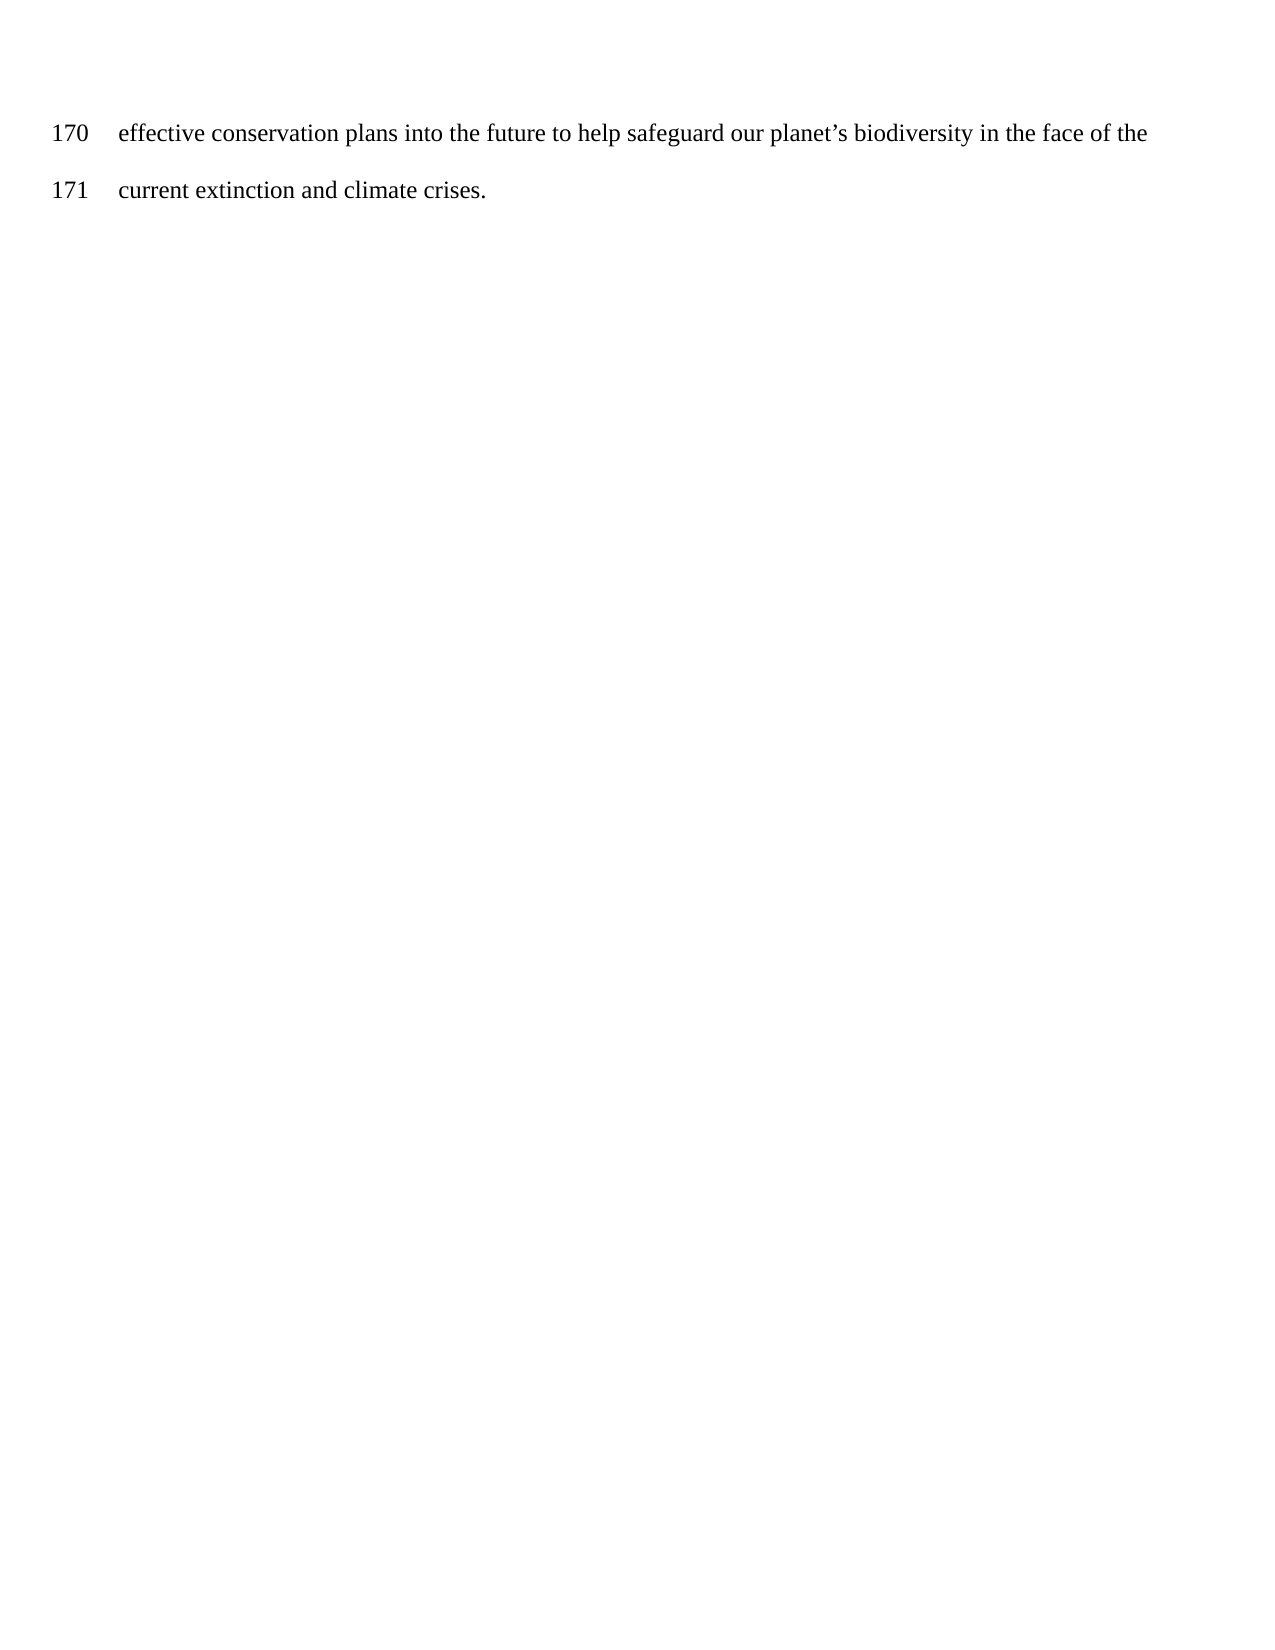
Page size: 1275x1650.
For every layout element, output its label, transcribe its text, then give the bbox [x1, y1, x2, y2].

text effective conservation plans into the future to help safeguard our planet’s biodiversity in the face of the current extinction and climate crises. [118, 118, 1157, 204]
